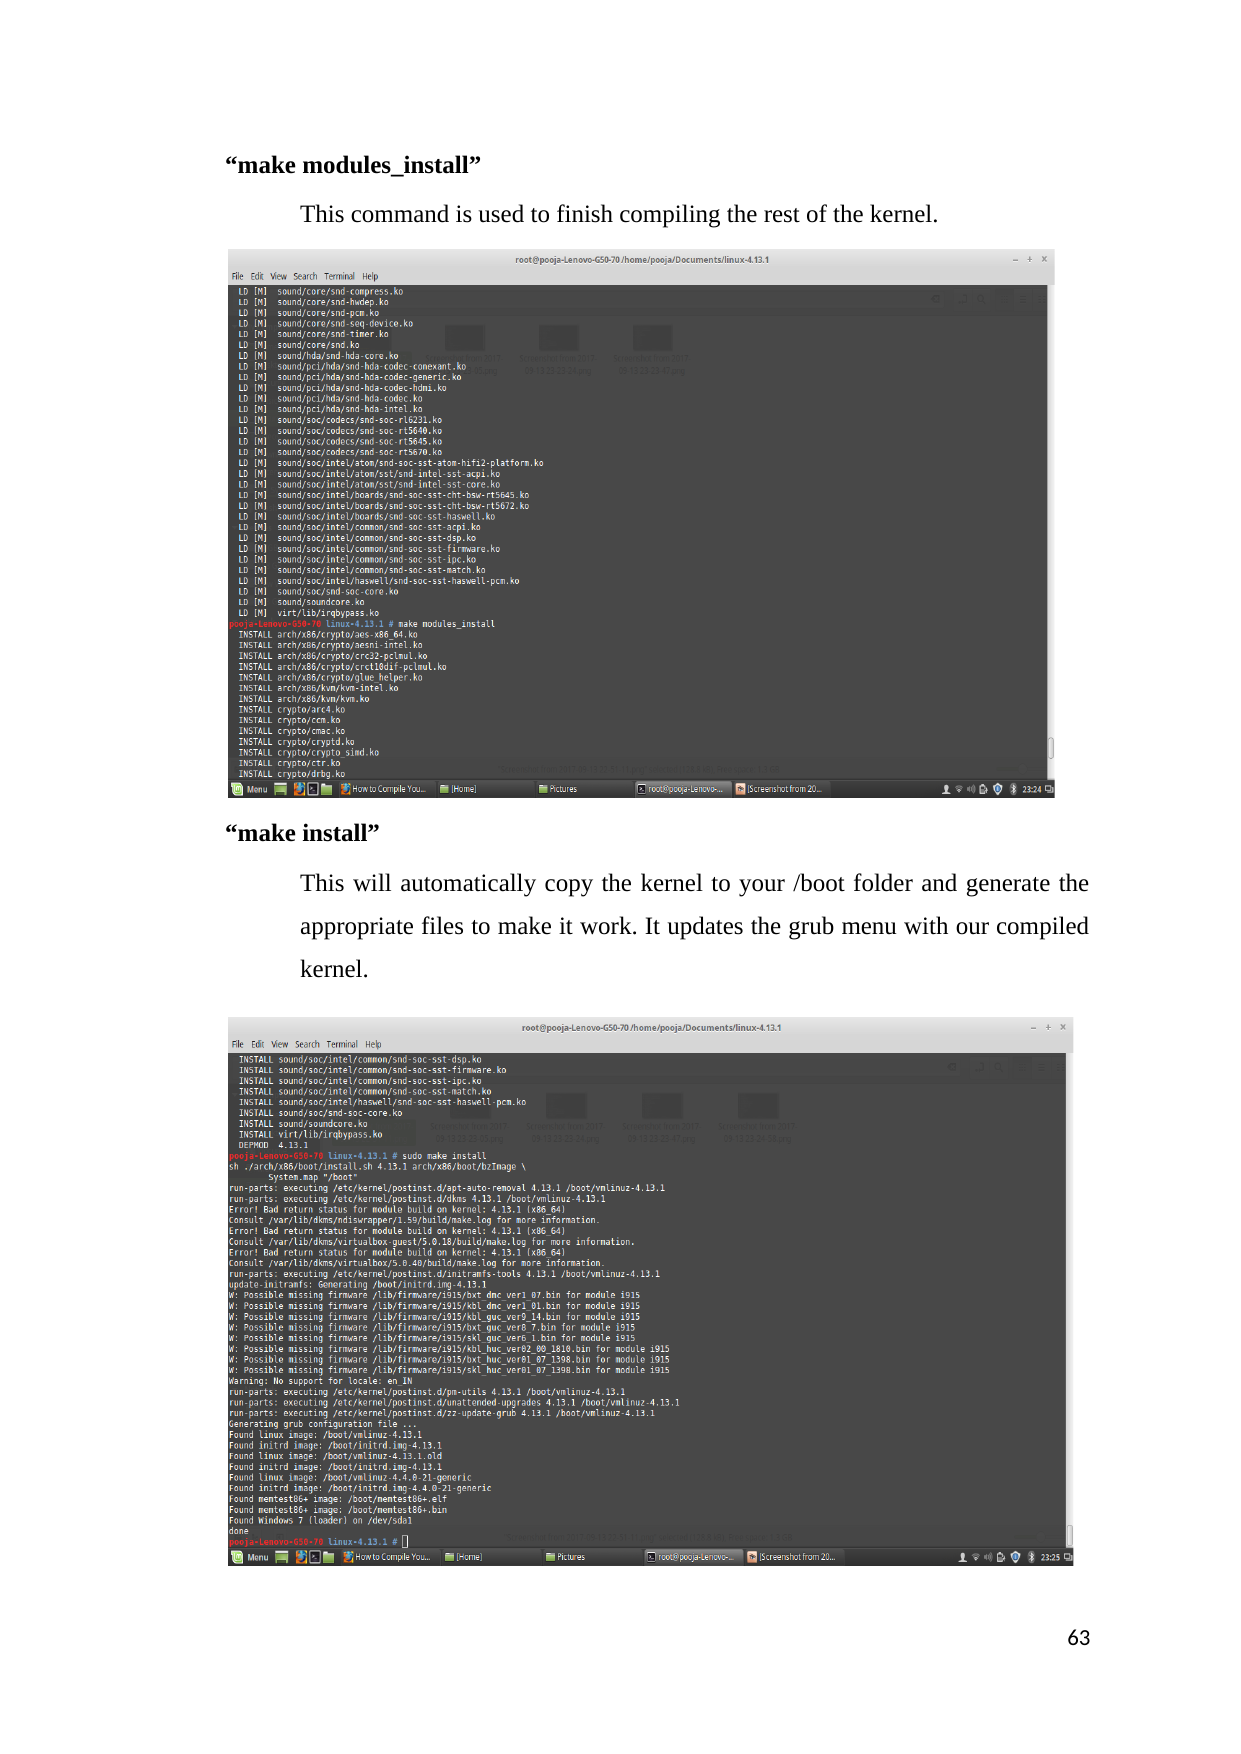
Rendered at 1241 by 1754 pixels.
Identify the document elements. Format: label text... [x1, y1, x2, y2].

text This command is used to finish compiling the rest of the kernel. [225, 199, 1090, 228]
picture [228, 1017, 1074, 1566]
text “make modules_install” [225, 150, 1090, 179]
text “make install” [225, 818, 1090, 847]
text This will automatically copy the kernel to your /boot folder and generate the appropriate files to make it work. It updates the grub menu with our compiled kernel. [300, 868, 1090, 983]
picture [228, 249, 1055, 798]
